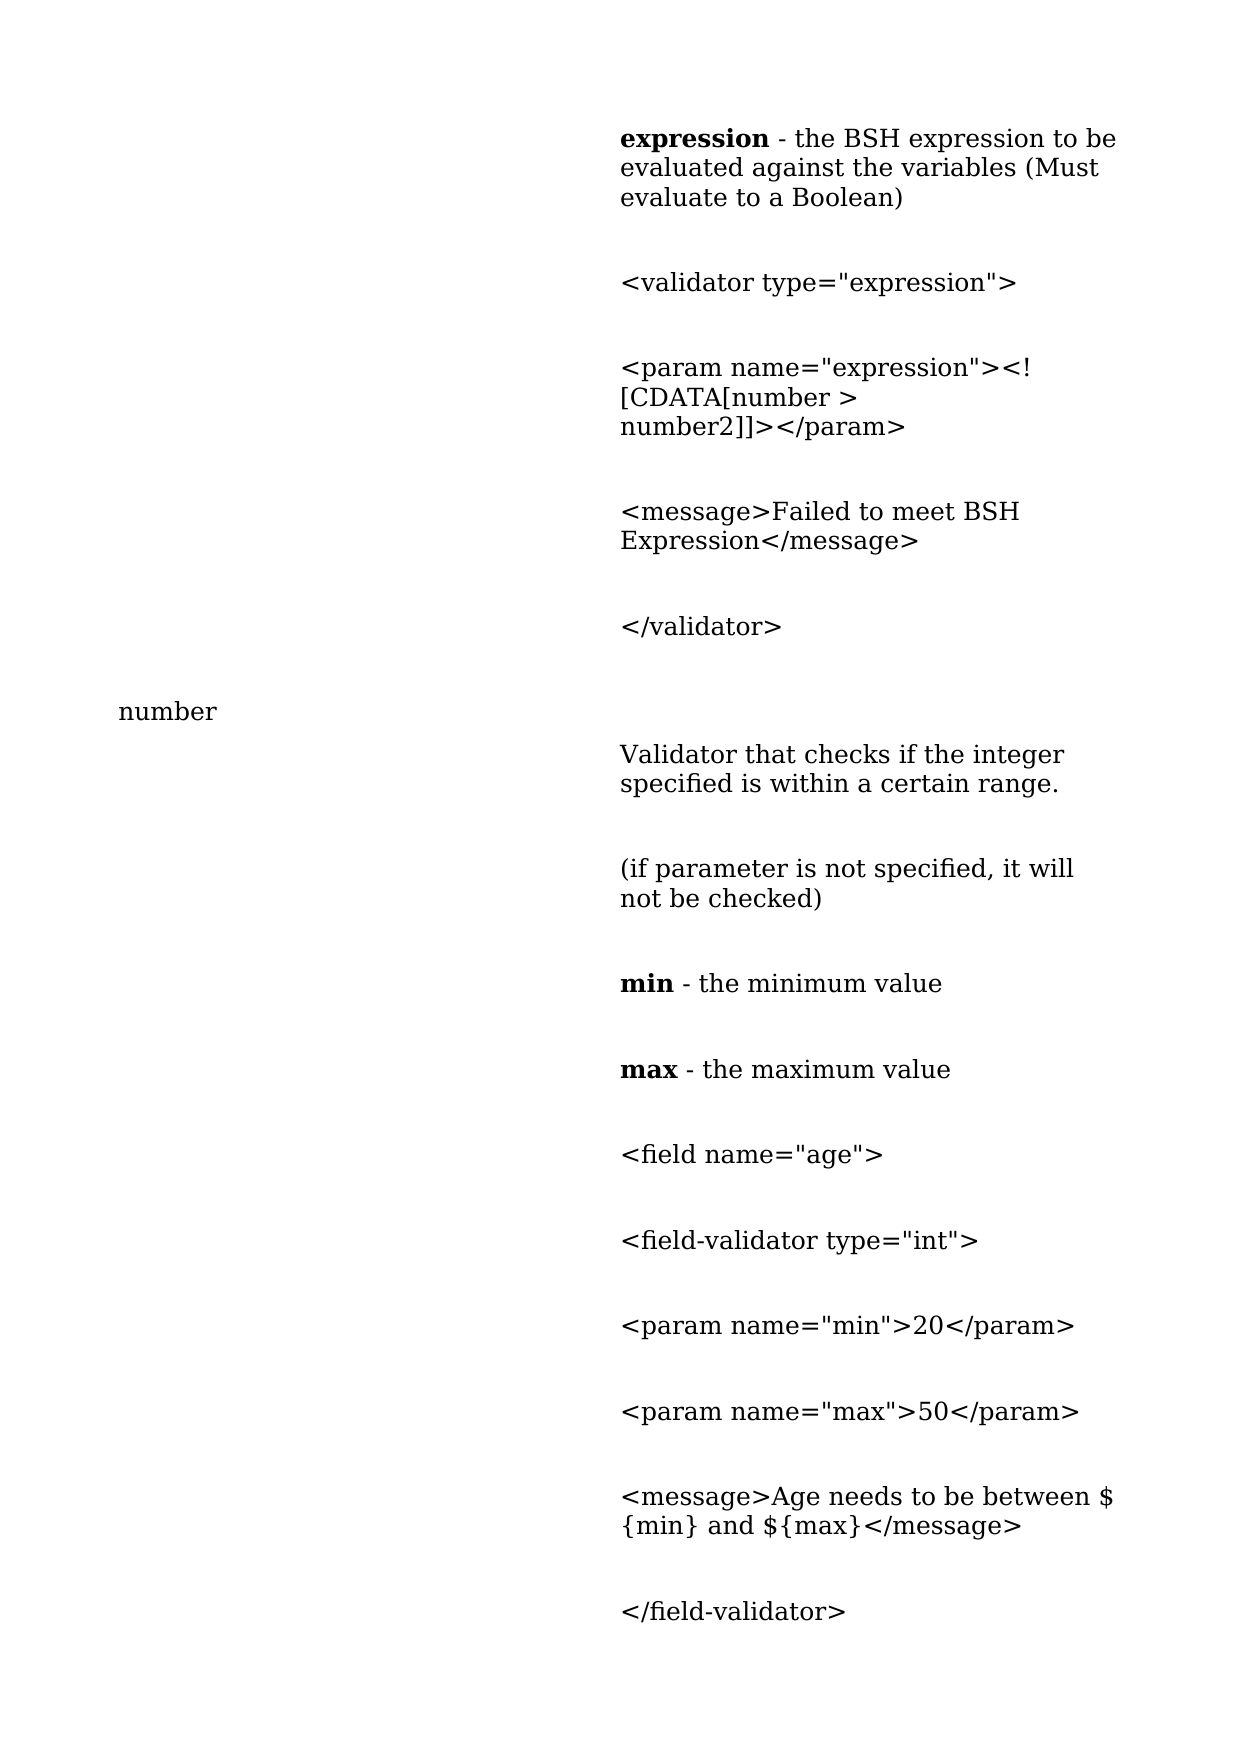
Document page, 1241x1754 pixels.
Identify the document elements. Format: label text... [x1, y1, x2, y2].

table_cell number [118, 691, 620, 1633]
table_cell expression - the BSH expression to be evaluated against the variables (Must evaluate to a Boolean) <validator type="expression"> <param name="expression"><![CDATA[number > number2]]></param> <message>Failed to meet BSH Expression</message> </validator> [620, 118, 1122, 691]
table_cell Validator that checks if the integer specified is within a certain range. (if parameter is not specified, it will not be checked) min - the minimum value max - the maximum value <field name="age"> <field-validator type="int"> <param name="min">20</param> <param name="max">50</param> <message>Age needs to be between ${min} and ${max}</message> </field-validator> [620, 691, 1122, 1633]
table_cell [118, 118, 620, 691]
